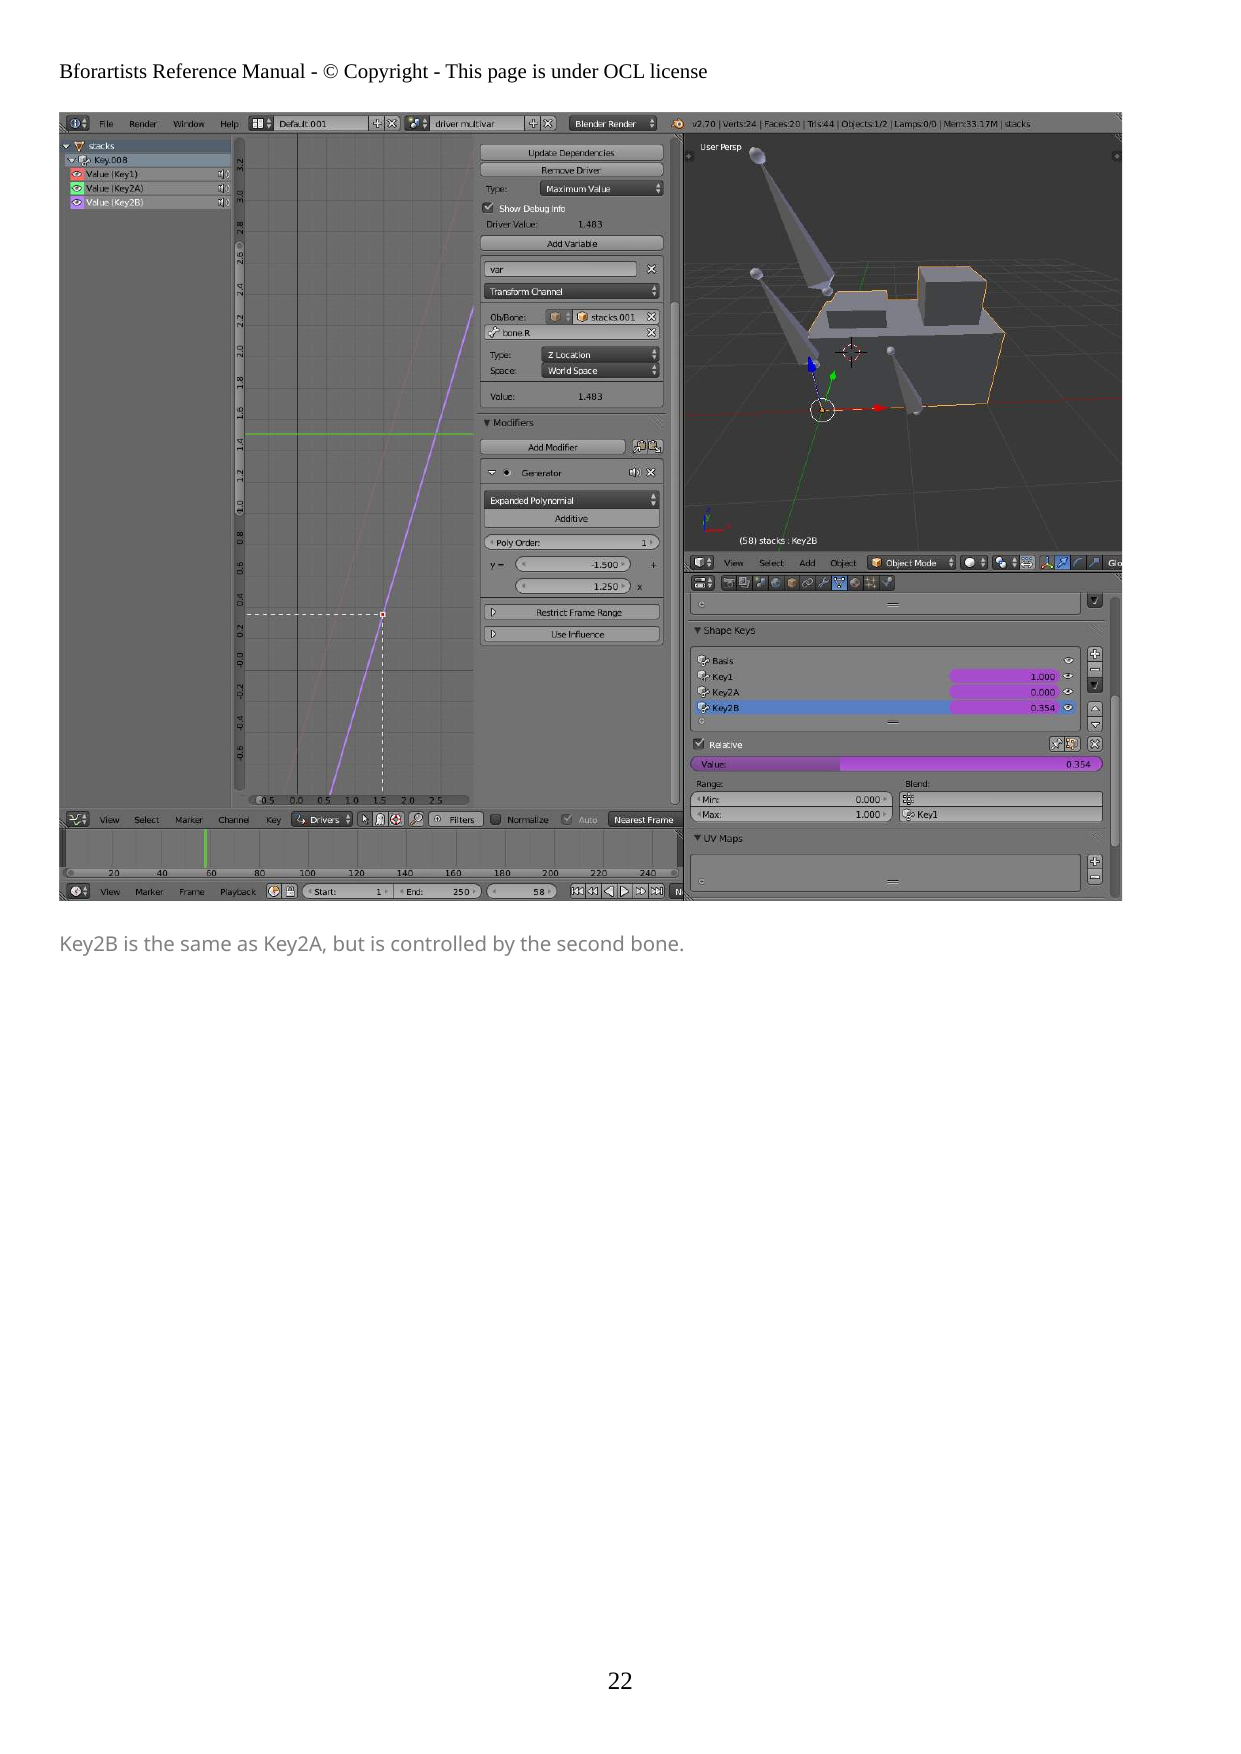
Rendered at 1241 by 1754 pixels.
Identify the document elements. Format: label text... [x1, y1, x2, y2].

picture [59, 112, 1123, 901]
text Key2B is the same as Key2A, but is controlled by the second bone. [59, 926, 1181, 957]
